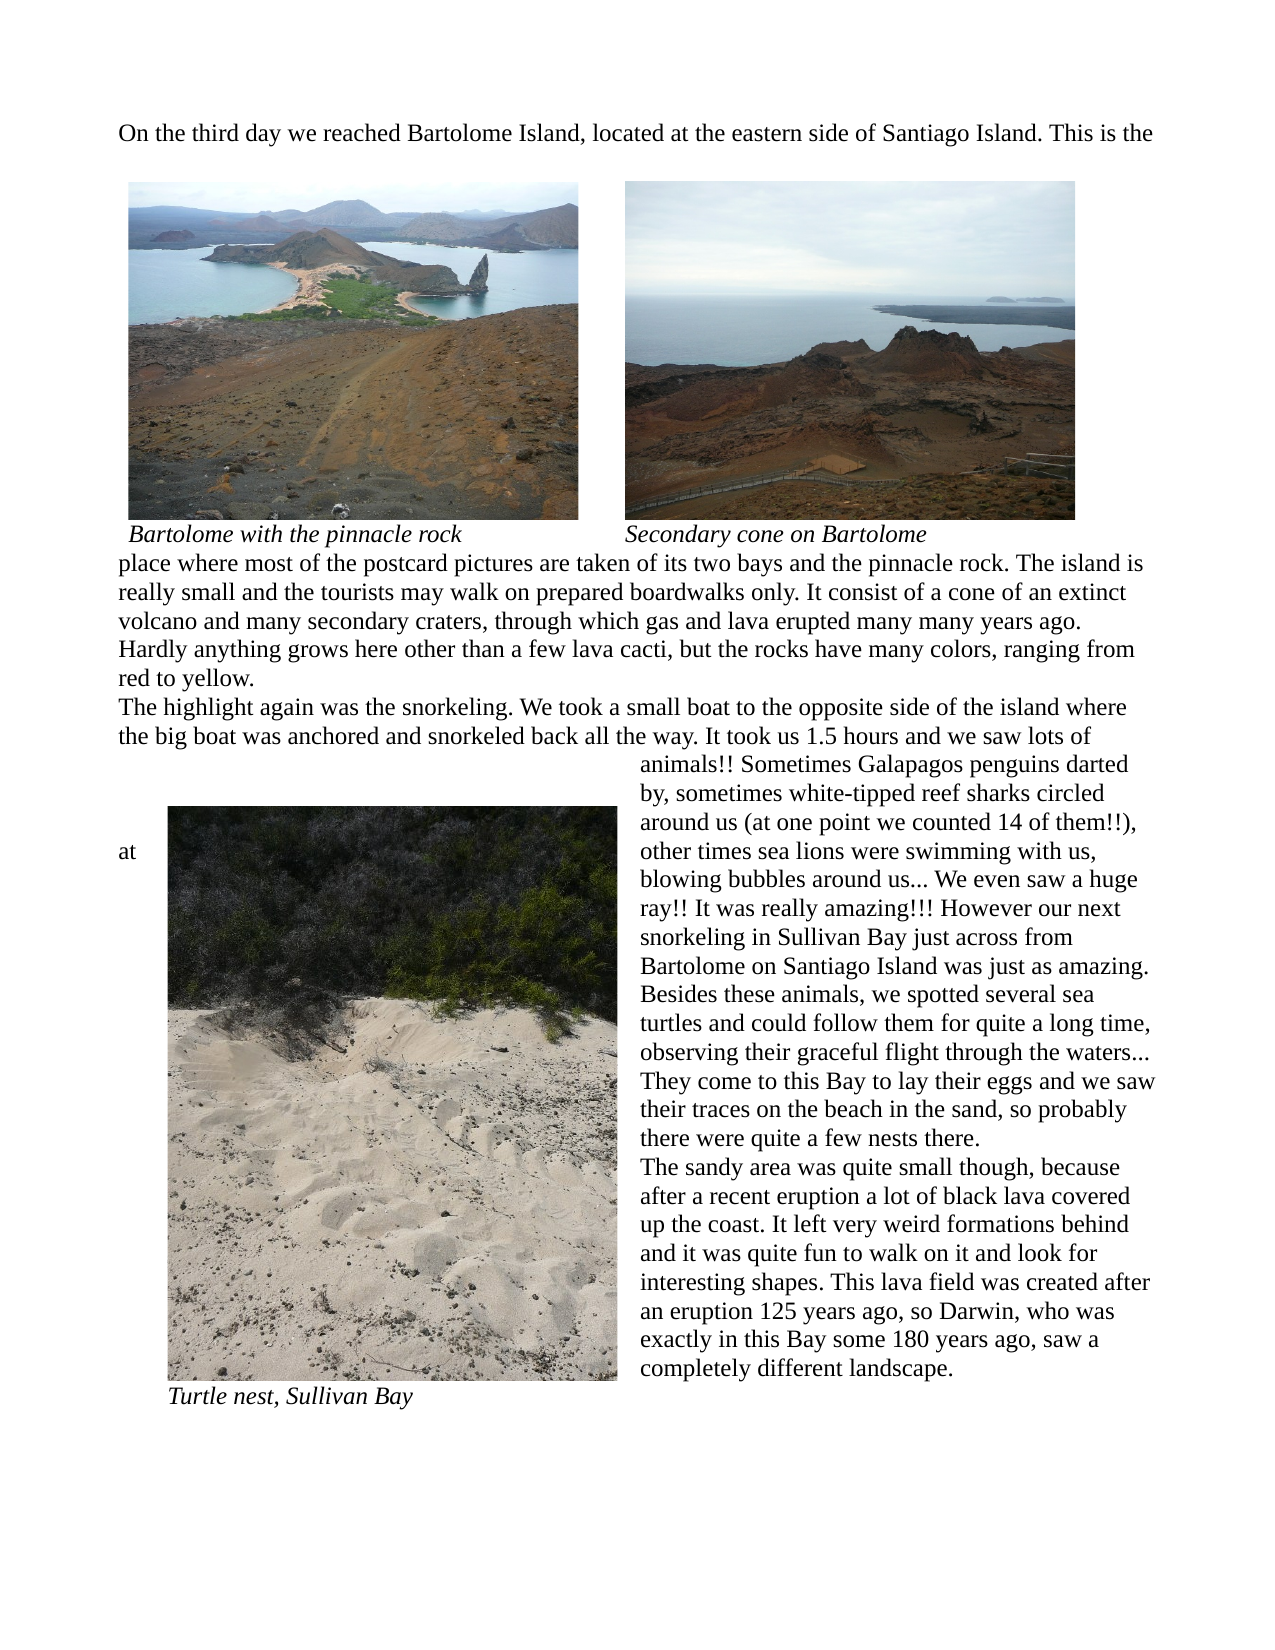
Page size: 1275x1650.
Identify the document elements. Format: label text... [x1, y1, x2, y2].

picture [625, 181, 1076, 520]
text Bartolome with the pinnacle rock [128, 520, 578, 548]
text Secondary cone on Bartolome [625, 520, 1075, 548]
picture [128, 182, 579, 520]
text [118, 1152, 167, 1382]
text On the third day we reached Bartolome Island, located at the eastern side of Santiago Island. This is the place where most of the postcard pictures are taken of its two bays and the pinnacle rock. The island is really small and the tourists may walk on prepared boardwalks only. It consist of a cone of an extinct volcano and many secondary craters, through which gas and lava erupted many many years ago. Hardly anything grows here other than a few lava cacti, but the rocks have many colors, ranging from red to yellow. [118, 118, 1157, 692]
text The highlight again was the snorkeling. We took a small boat to the opposite side of the island where the big boat was anchored and snorkeled back all the way. It took us 1.5 hours and we saw lots of animals!! Sometimes Galapagos penguins darted by, sometimes white-tipped reef sharks circled around us (at one point we counted 14 of them!!), at other times sea lions were swimming with us, blowing bubbles around us... We even saw a huge ray!! It was really amazing!!! However our next snorkeling in Sullivan Bay just across from Bartolome on Santiago Island was just as amazing. Besides these animals, we spotted several sea turtles and could follow them for quite a long time, observing their graceful flight through the waters... They come to this Bay to lay their eggs and we saw their traces on the beach in the sand, so probably there were quite a few nests there. [118, 692, 1157, 1152]
text Turtle nest, Sullivan Bay [167, 1381, 617, 1409]
text The sandy area was quite small though, because after a recent eruption a lot of black lava covered up the coast. It left very weird formations behind and it was quite fun to walk on it and look for interesting shapes. This lava field was created after an eruption 125 years ago, so Darwin, who was exactly in this Bay some 180 years ago, saw a completely different landscape. [617, 1152, 1157, 1382]
picture [167, 806, 618, 1381]
